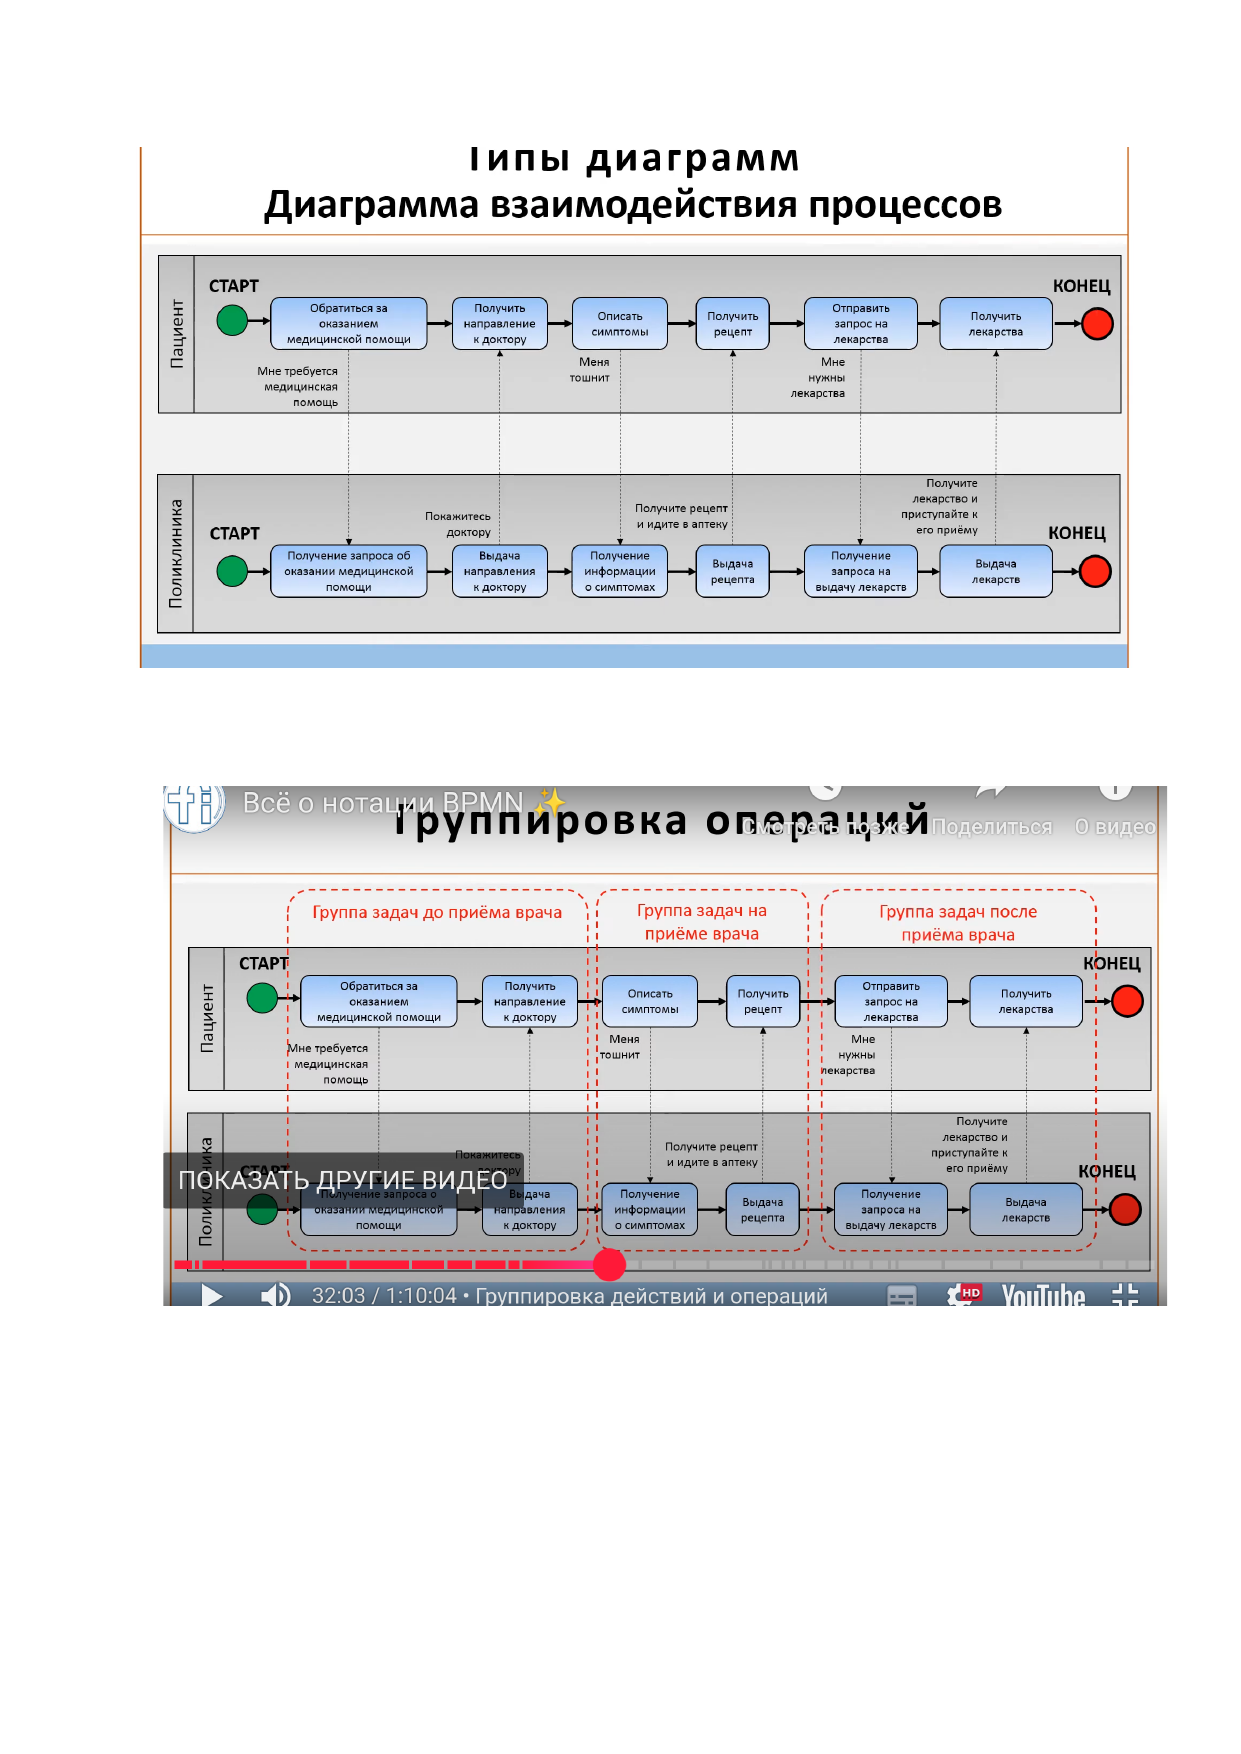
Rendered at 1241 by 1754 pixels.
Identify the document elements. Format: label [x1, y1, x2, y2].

picture [133, 147, 1138, 668]
picture [163, 786, 1168, 1306]
